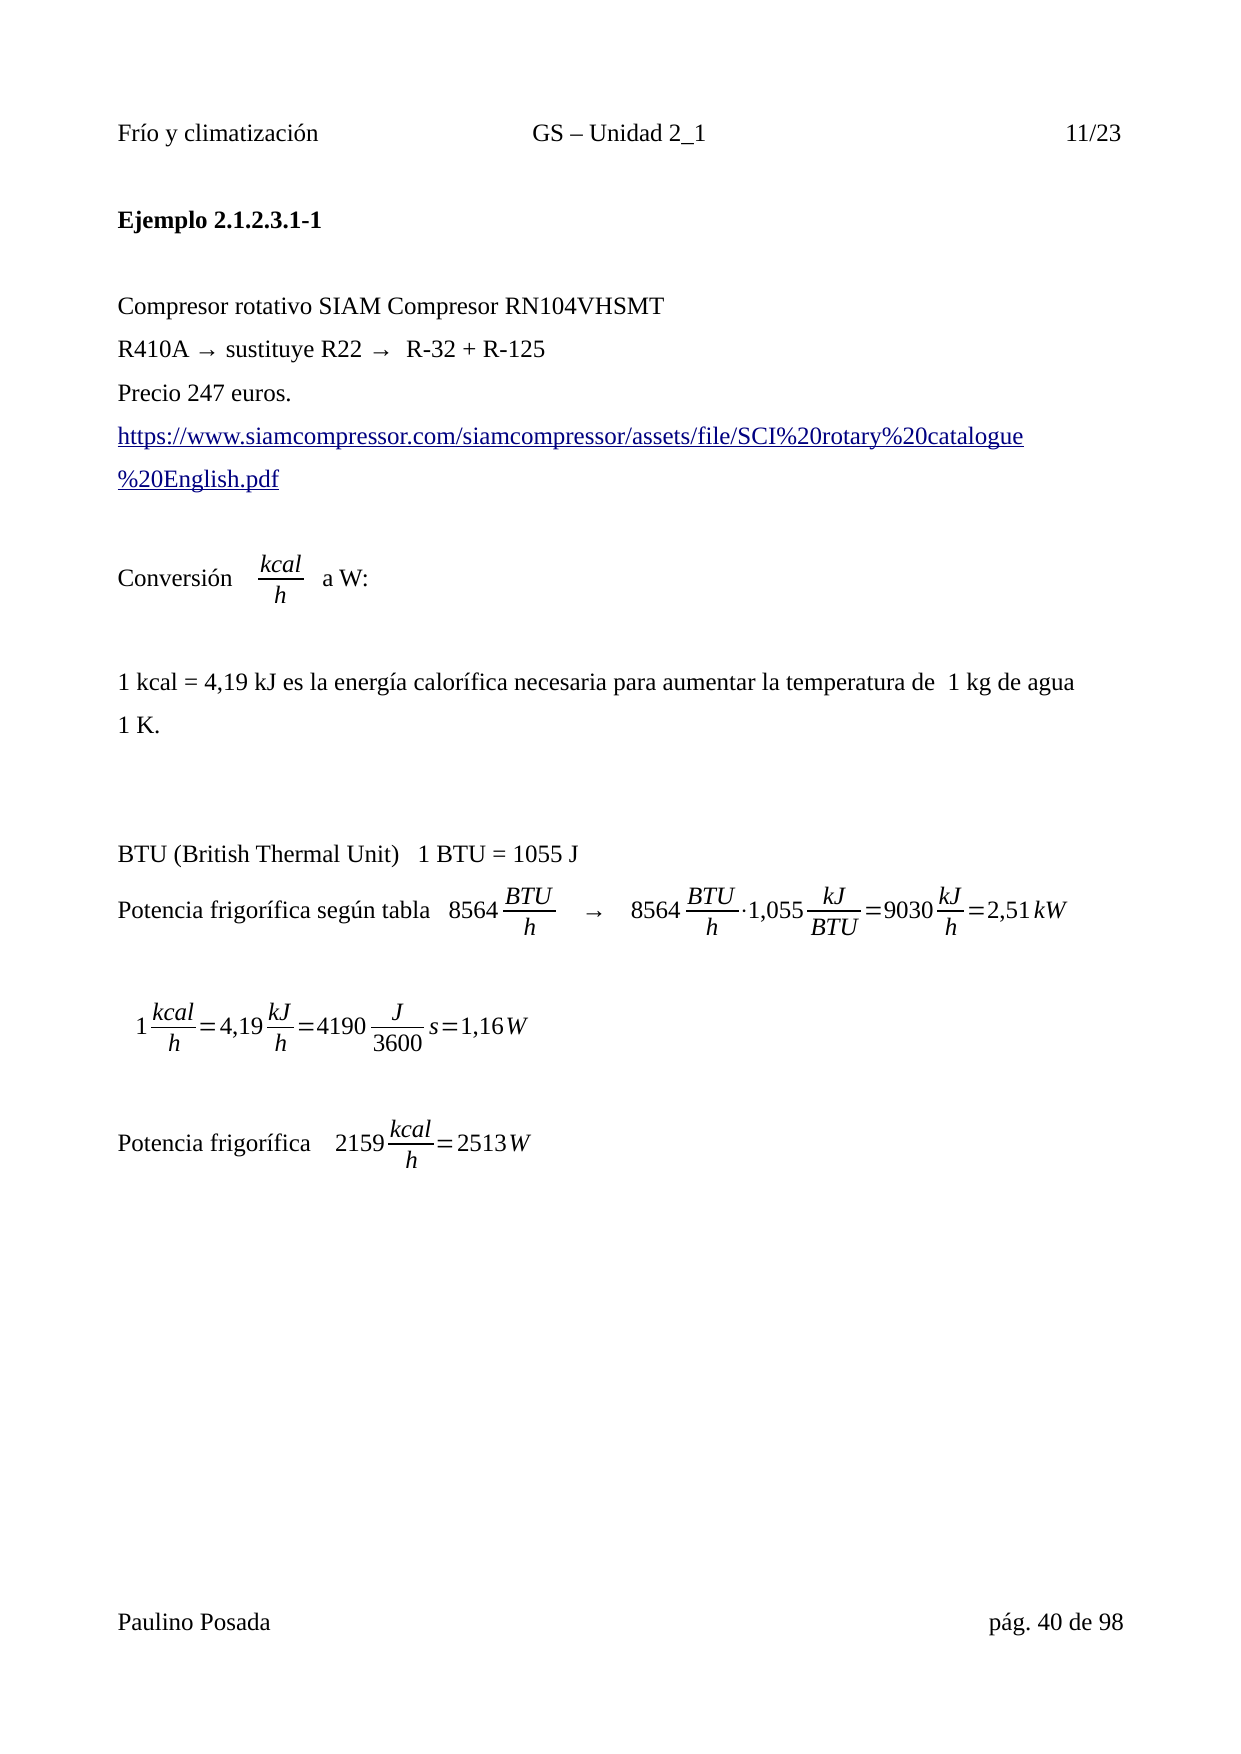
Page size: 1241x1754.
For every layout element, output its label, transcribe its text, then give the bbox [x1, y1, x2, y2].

text BTU (British Thermal Unit) 1 BTU = 1055 J [117, 839, 1123, 868]
text https://www.siamcompressor.com/siamcompressor/assets/file/SCI%20rotary%20catalogue%20English.pdf [117, 421, 1123, 493]
text 1 kcal = 4,19 kJ es la energía calorífica necesaria para aumentar la temperatura de 1 kg de agua [117, 667, 1123, 695]
text Potencia frigorífica según tabla → [117, 882, 1123, 941]
text Conversión a W: [117, 550, 1123, 609]
text Ejemplo 2.1.2.3.1-1 [117, 205, 1123, 234]
text 1 K. [117, 710, 1123, 738]
text Potencia frigorífica [117, 1115, 1123, 1174]
text Compresor rotativo SIAM Compresor RN104VHSMT [117, 291, 1123, 320]
text R410A → sustituye R22 → R-32 + R-125 [117, 334, 1123, 363]
text Precio 247 euros. [117, 378, 1123, 406]
